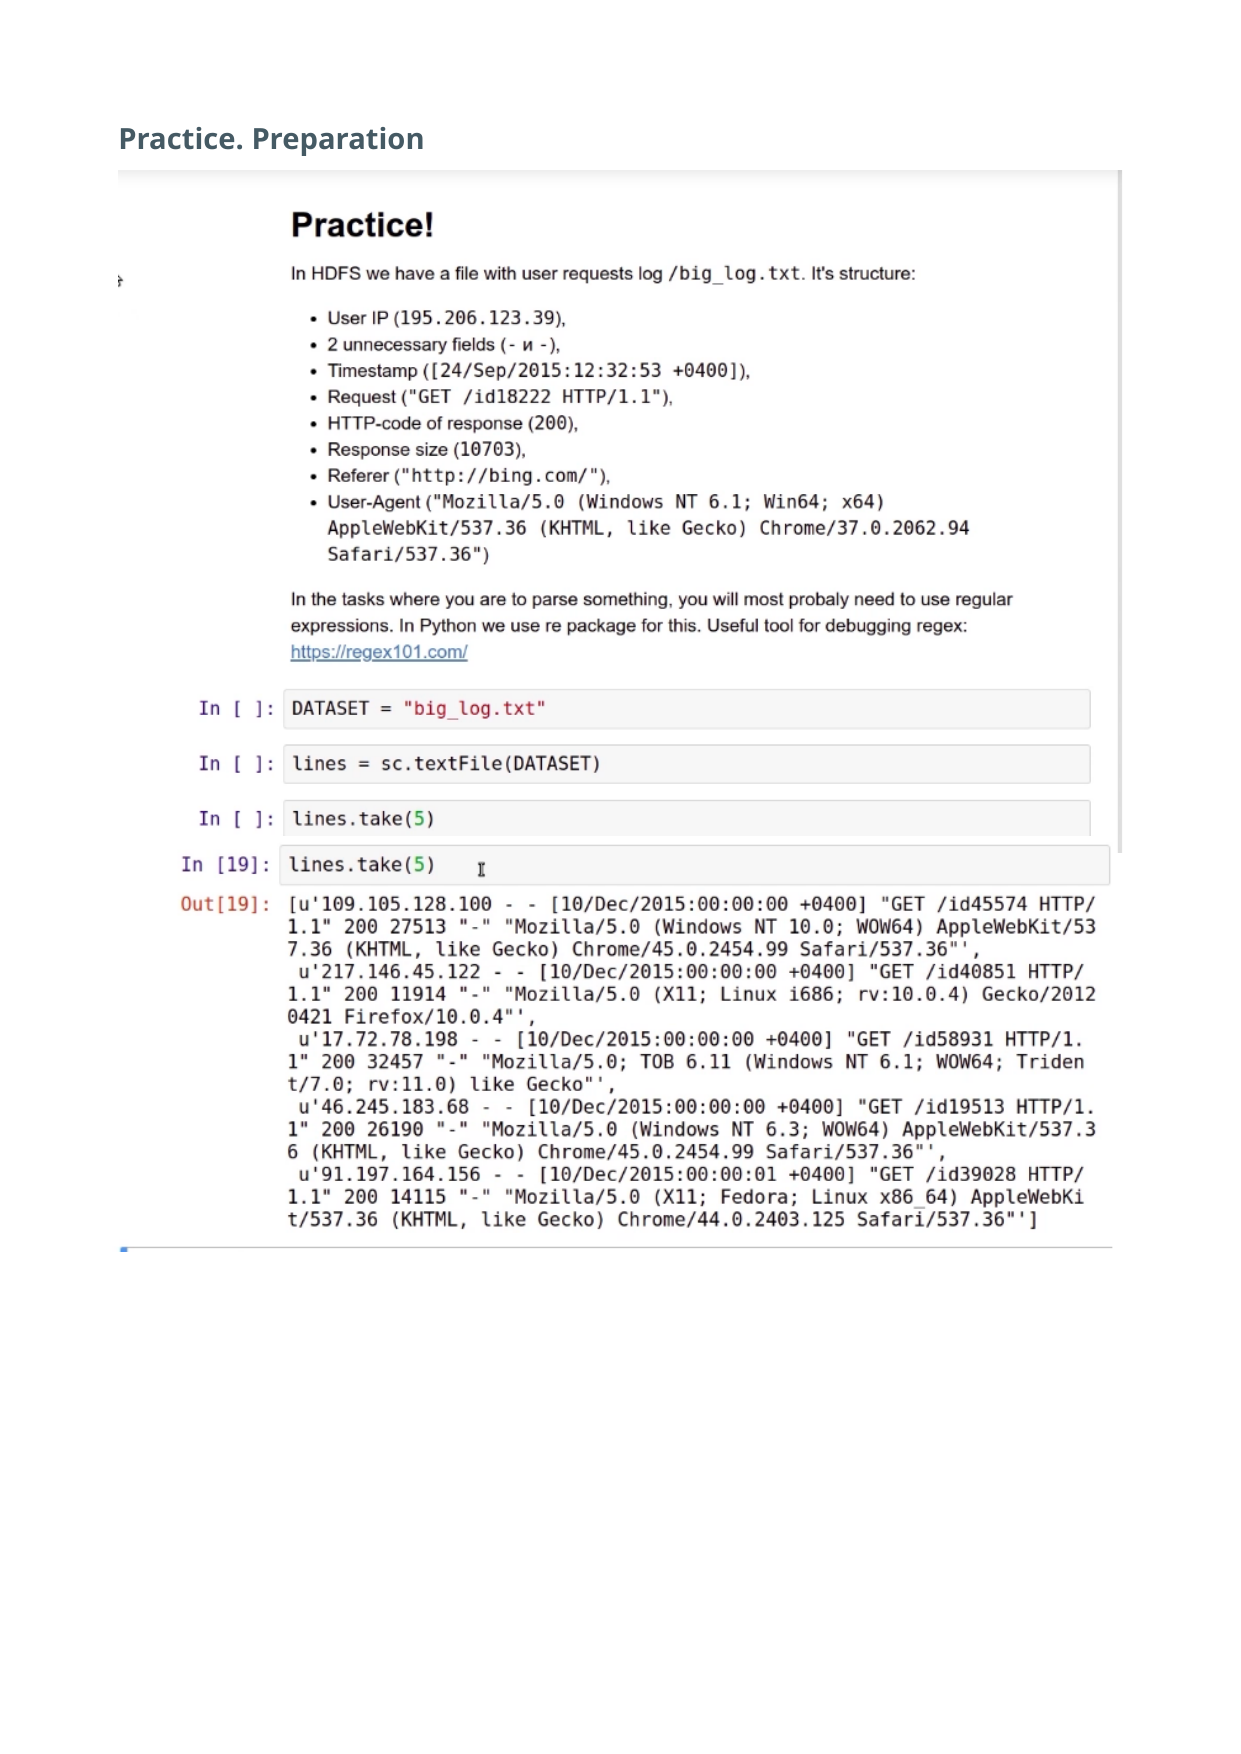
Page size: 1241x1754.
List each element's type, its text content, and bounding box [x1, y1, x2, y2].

subtitle Practice. Preparation [118, 118, 1122, 158]
picture [108, 170, 1123, 1252]
